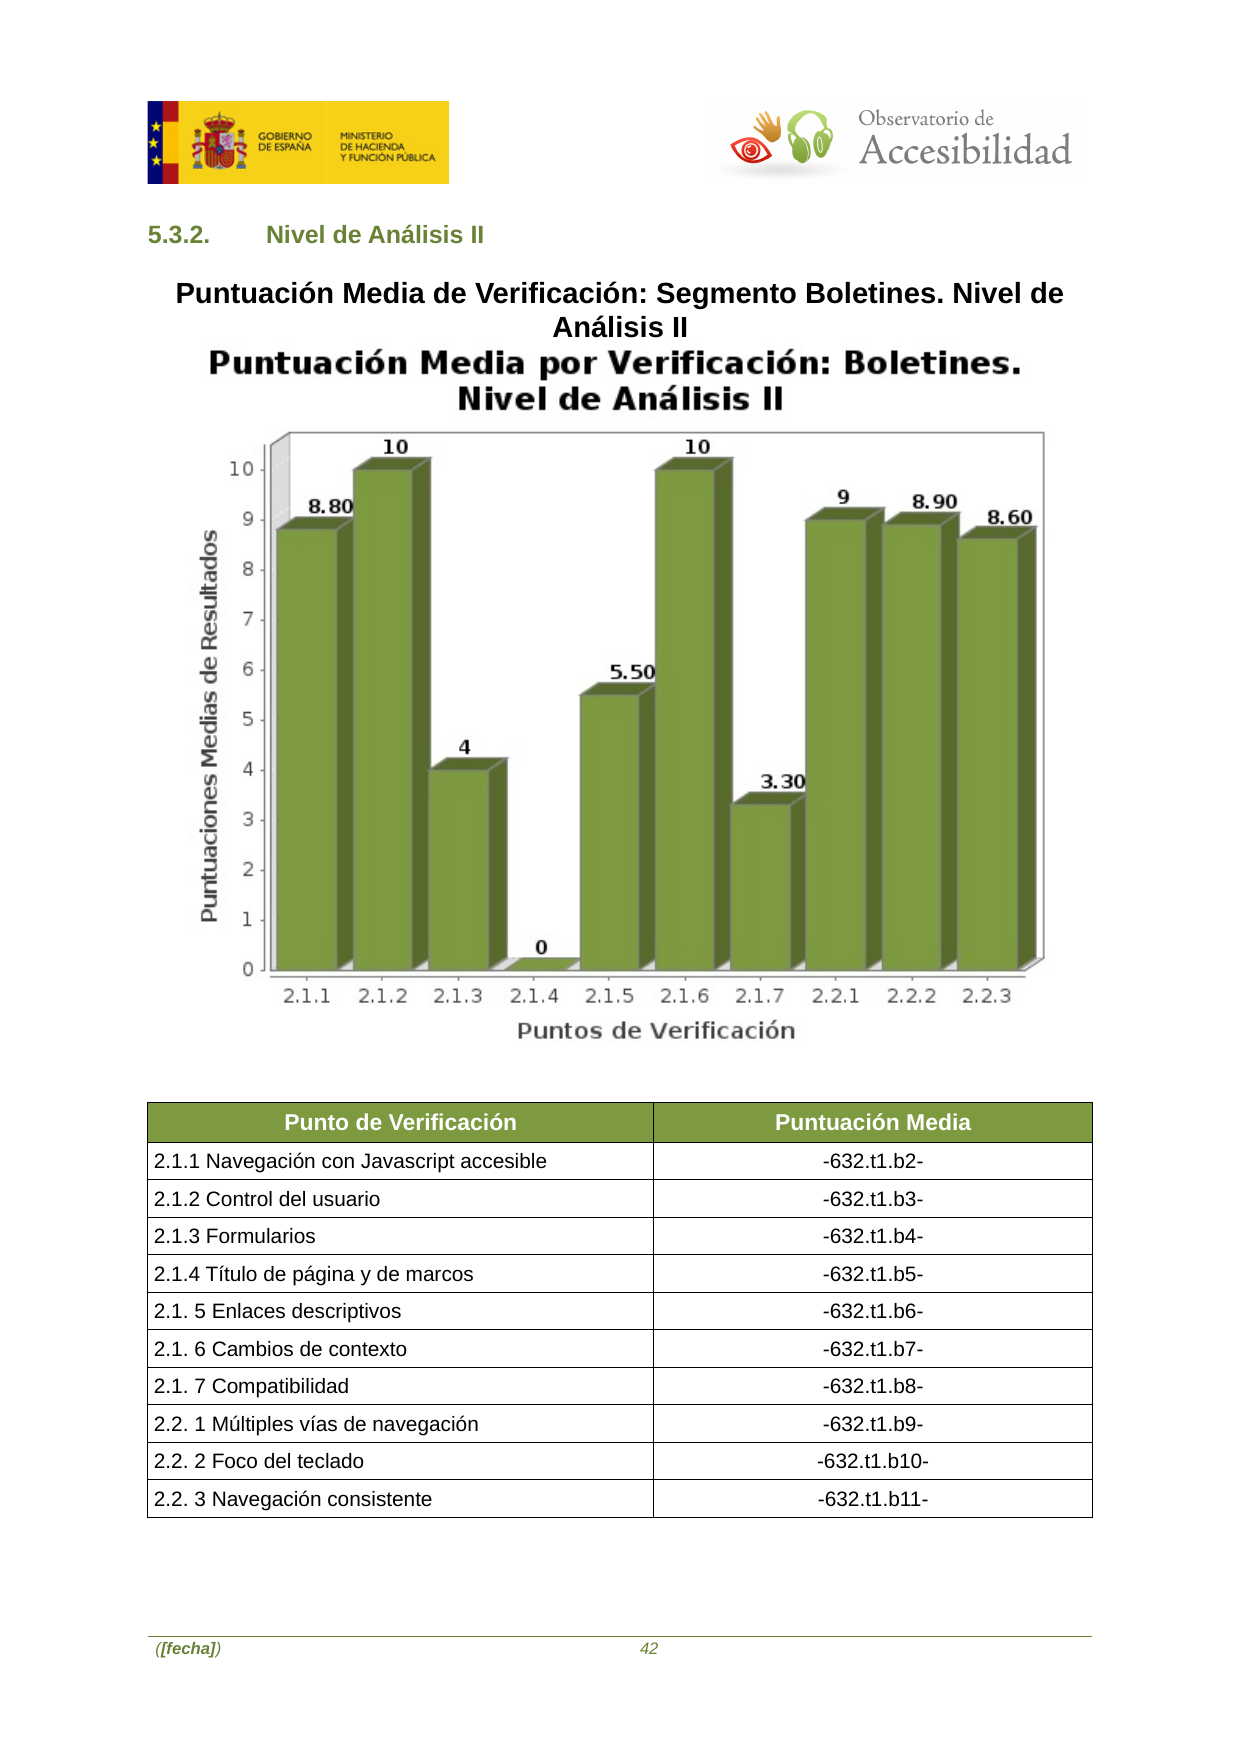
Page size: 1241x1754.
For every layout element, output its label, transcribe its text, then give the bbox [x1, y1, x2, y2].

table_cell 2.1.4 Título de página y de marcos [148, 1255, 653, 1292]
table_cell -632.t1.b8- [654, 1368, 1092, 1404]
table_header Punto de Verificación [148, 1103, 653, 1142]
table_cell -632.t1.b10- [654, 1443, 1092, 1479]
table_cell -632.t1.b9- [654, 1405, 1092, 1442]
table_cell 2.2. 3 Navegación consistente [148, 1480, 653, 1517]
subtitle Nivel de Análisis II [148, 220, 1092, 248]
picture [147, 101, 450, 184]
table_cell 2.2. 1 Múltiples vías de navegación [148, 1405, 653, 1442]
table_cell 2.1.3 Formularios [148, 1218, 653, 1254]
table_cell -632.t1.b2- [654, 1143, 1092, 1179]
table_cell -632.t1.b6- [654, 1293, 1092, 1329]
table_cell 2.1.2 Control del usuario [148, 1180, 653, 1217]
table_cell 2.1. 7 Compatibilidad [148, 1368, 653, 1404]
table_header Puntuación Media [654, 1103, 1092, 1142]
table_cell 2.1.1 Navegación con Javascript accesible [148, 1143, 653, 1179]
table_cell -632.t1.b4- [654, 1218, 1092, 1254]
text Puntuación Media de Verificación: Segmento Boletines. Nivel de Análisis II [148, 276, 1092, 343]
table_cell 2.1. 5 Enlaces descriptivos [148, 1293, 653, 1329]
table_cell -632.t1.b11- [654, 1480, 1092, 1517]
picture [710, 101, 1086, 184]
table_cell -632.t1.b5- [654, 1255, 1092, 1292]
table_cell -632.t1.b7- [654, 1330, 1092, 1367]
table_cell -632.t1.b3- [654, 1180, 1092, 1217]
table_cell 2.2. 2 Foco del teclado [148, 1443, 653, 1479]
table_cell 2.1. 6 Cambios de contexto [148, 1330, 653, 1367]
picture [178, 343, 1062, 1053]
